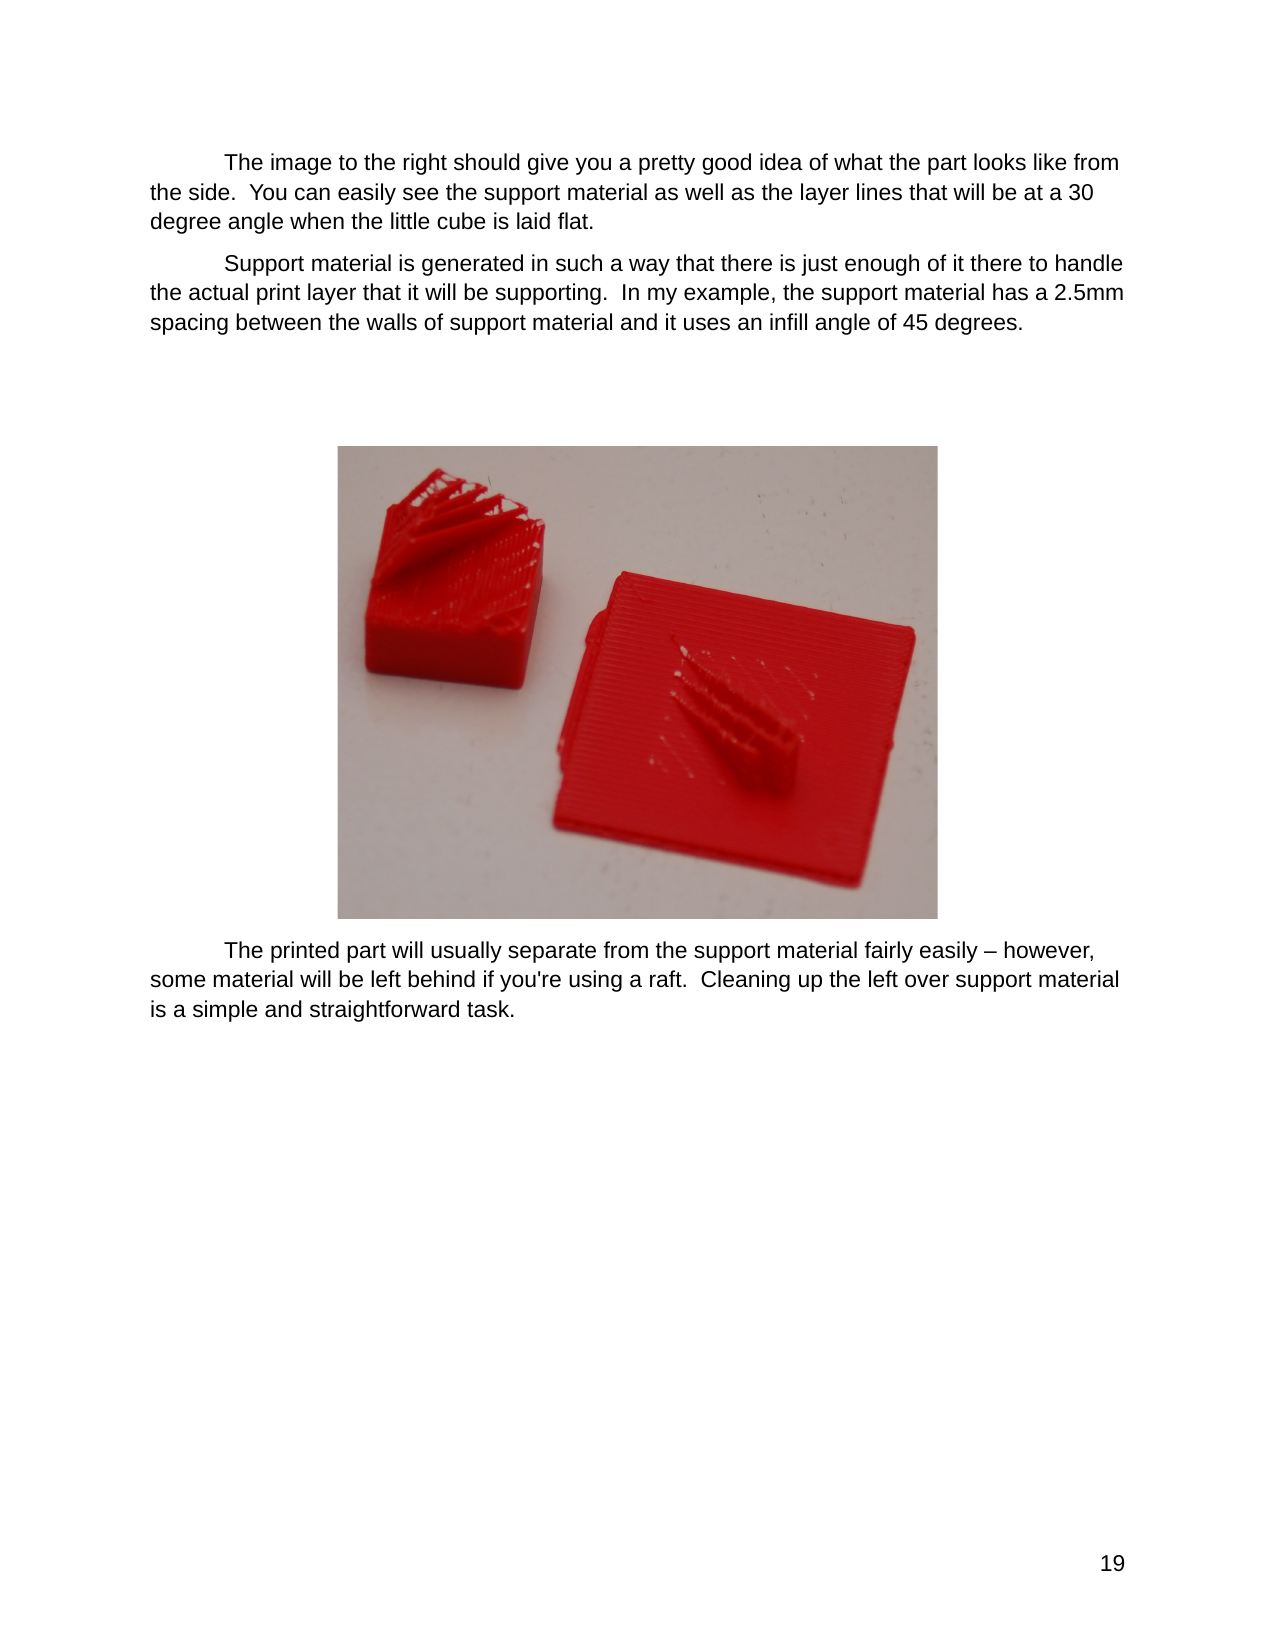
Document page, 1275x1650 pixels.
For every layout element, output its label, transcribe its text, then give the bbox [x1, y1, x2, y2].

text Support material is generated in such a way that there is just enough of it there to handle the actual print layer that it will be supporting. In my example, the support material has a 2.5mm spacing between the walls of support material and it uses an infill angle of 45 degrees. [150, 251, 1125, 335]
picture [337, 446, 938, 919]
text The image to the right should give you a pretty good idea of what the part looks like from the side. You can easily see the support material as well as the layer lines that will be at a 30 degree angle when the little cube is laid flat. [150, 150, 1125, 234]
text The printed part will usually separate from the support material fairly easily – however, some material will be left behind if you're using a raft. Cleaning up the left over support material is a simple and straightforward task. [150, 937, 1125, 1022]
